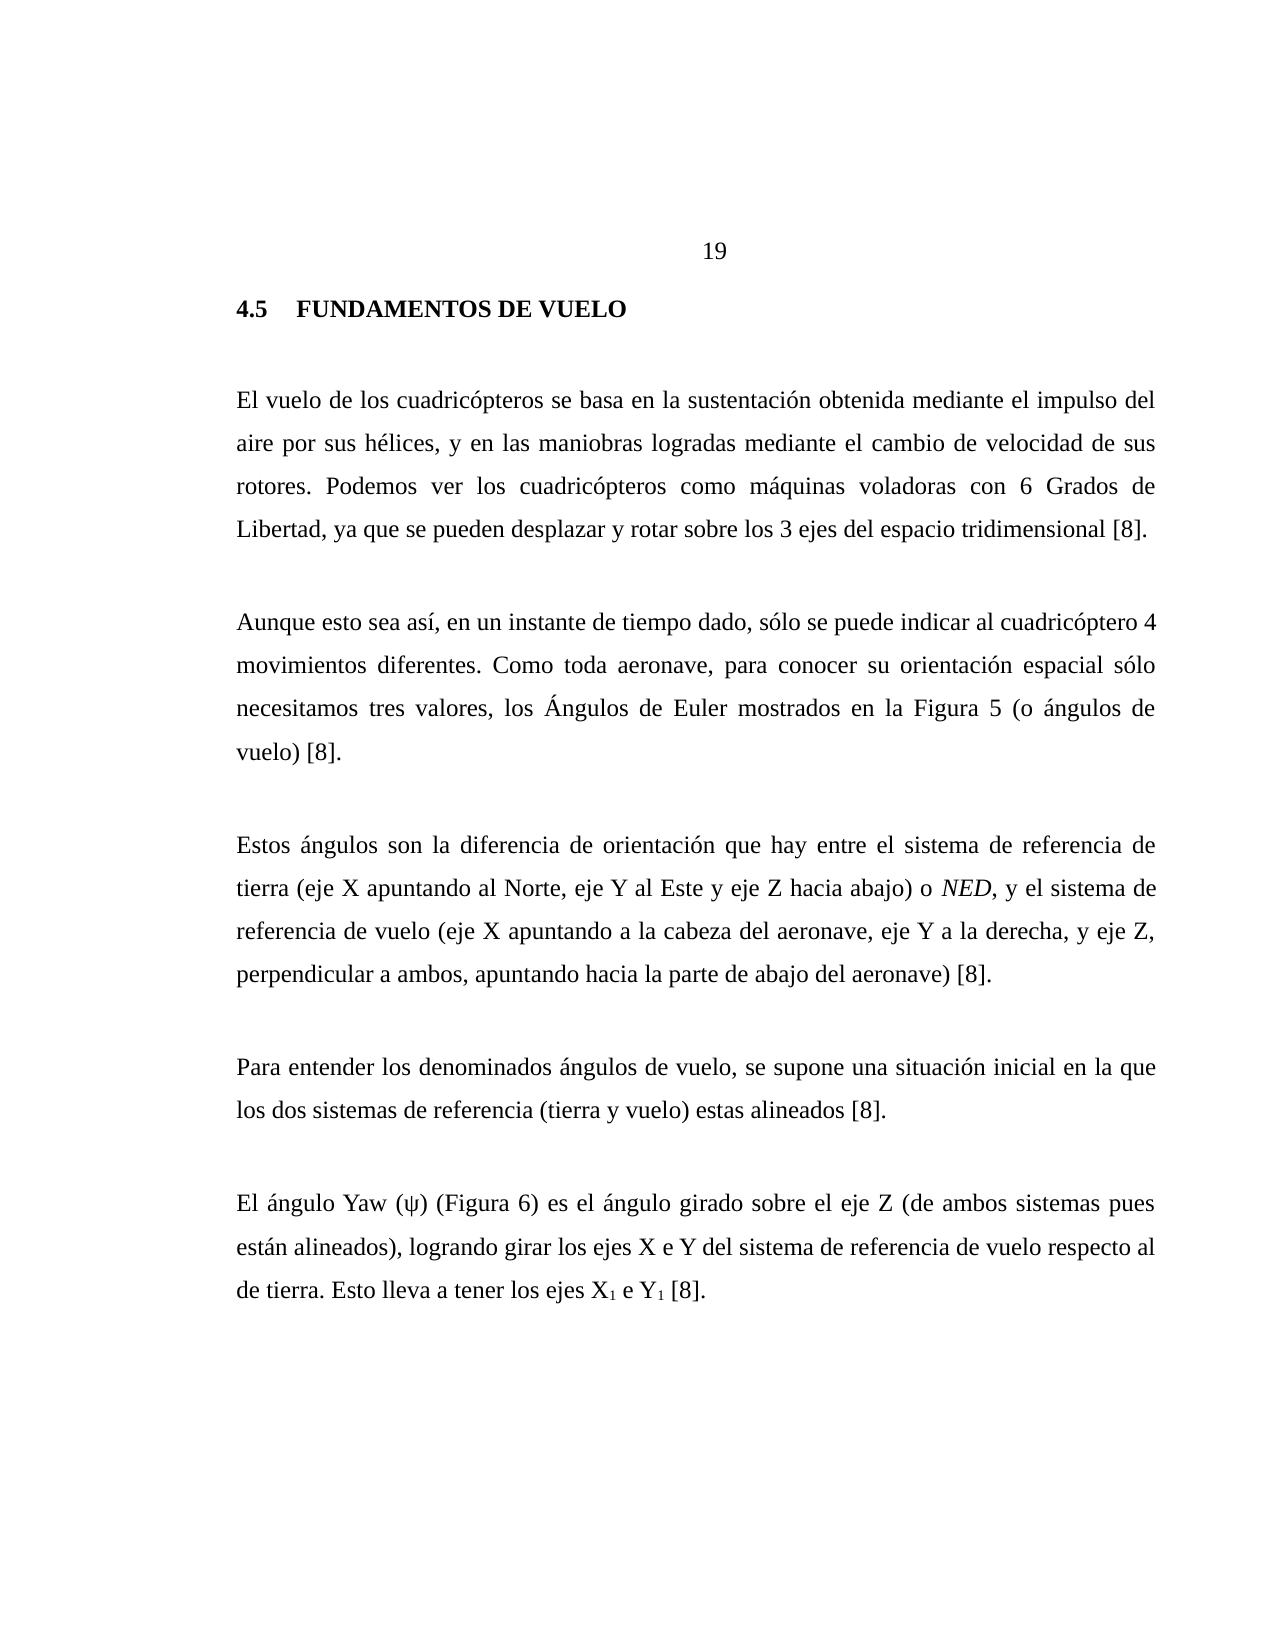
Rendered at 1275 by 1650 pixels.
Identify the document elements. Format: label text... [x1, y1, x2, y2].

text Estos ángulos son la diferencia de orientación que hay entre el sistema de referencia de tierra (eje X apuntando al Norte, eje Y al Este y eje Z hacia abajo) o NED, y el sistema de referencia de vuelo (eje X apuntando a la cabeza del aeronave, eje Y a la derecha, y eje Z, perpendicular a ambos, apuntando hacia la parte de abajo del aeronave) [8]. [236, 830, 1157, 988]
text Para entender los denominados ángulos de vuelo, se supone una situación inicial en la que los dos sistemas de referencia (tierra y vuelo) estas alineados [8]. [236, 1052, 1157, 1124]
text Aunque esto sea así, en un instante de tiempo dado, sólo se puede indicar al cuadricóptero 4 movimientos diferentes. Como toda aeronave, para conocer su orientación espacial sólo necesitamos tres valores, los Ángulos de Euler mostrados en la Figura 5 (o ángulos de vuelo) [8]. [236, 607, 1157, 765]
subtitle FUNDAMENTOS DE VUELO [236, 294, 1157, 323]
text El vuelo de los cuadricópteros se basa en la sustentación obtenida mediante el impulso del aire por sus hélices, y en las maniobras logradas mediante el cambio de velocidad de sus rotores. Podemos ver los cuadricópteros como máquinas voladoras con 6 Grados de Libertad, ya que se pueden desplazar y rotar sobre los 3 ejes del espacio tridimensional [8]. [236, 385, 1157, 543]
text El ángulo Yaw (ψ) (Figura 6) es el ángulo girado sobre el eje Z (de ambos sistemas pues están alineados), logrando girar los ejes X e Y del sistema de referencia de vuelo respecto al de tierra. Esto lleva a tener los ejes X1 e Y1 [8]. [236, 1188, 1157, 1303]
